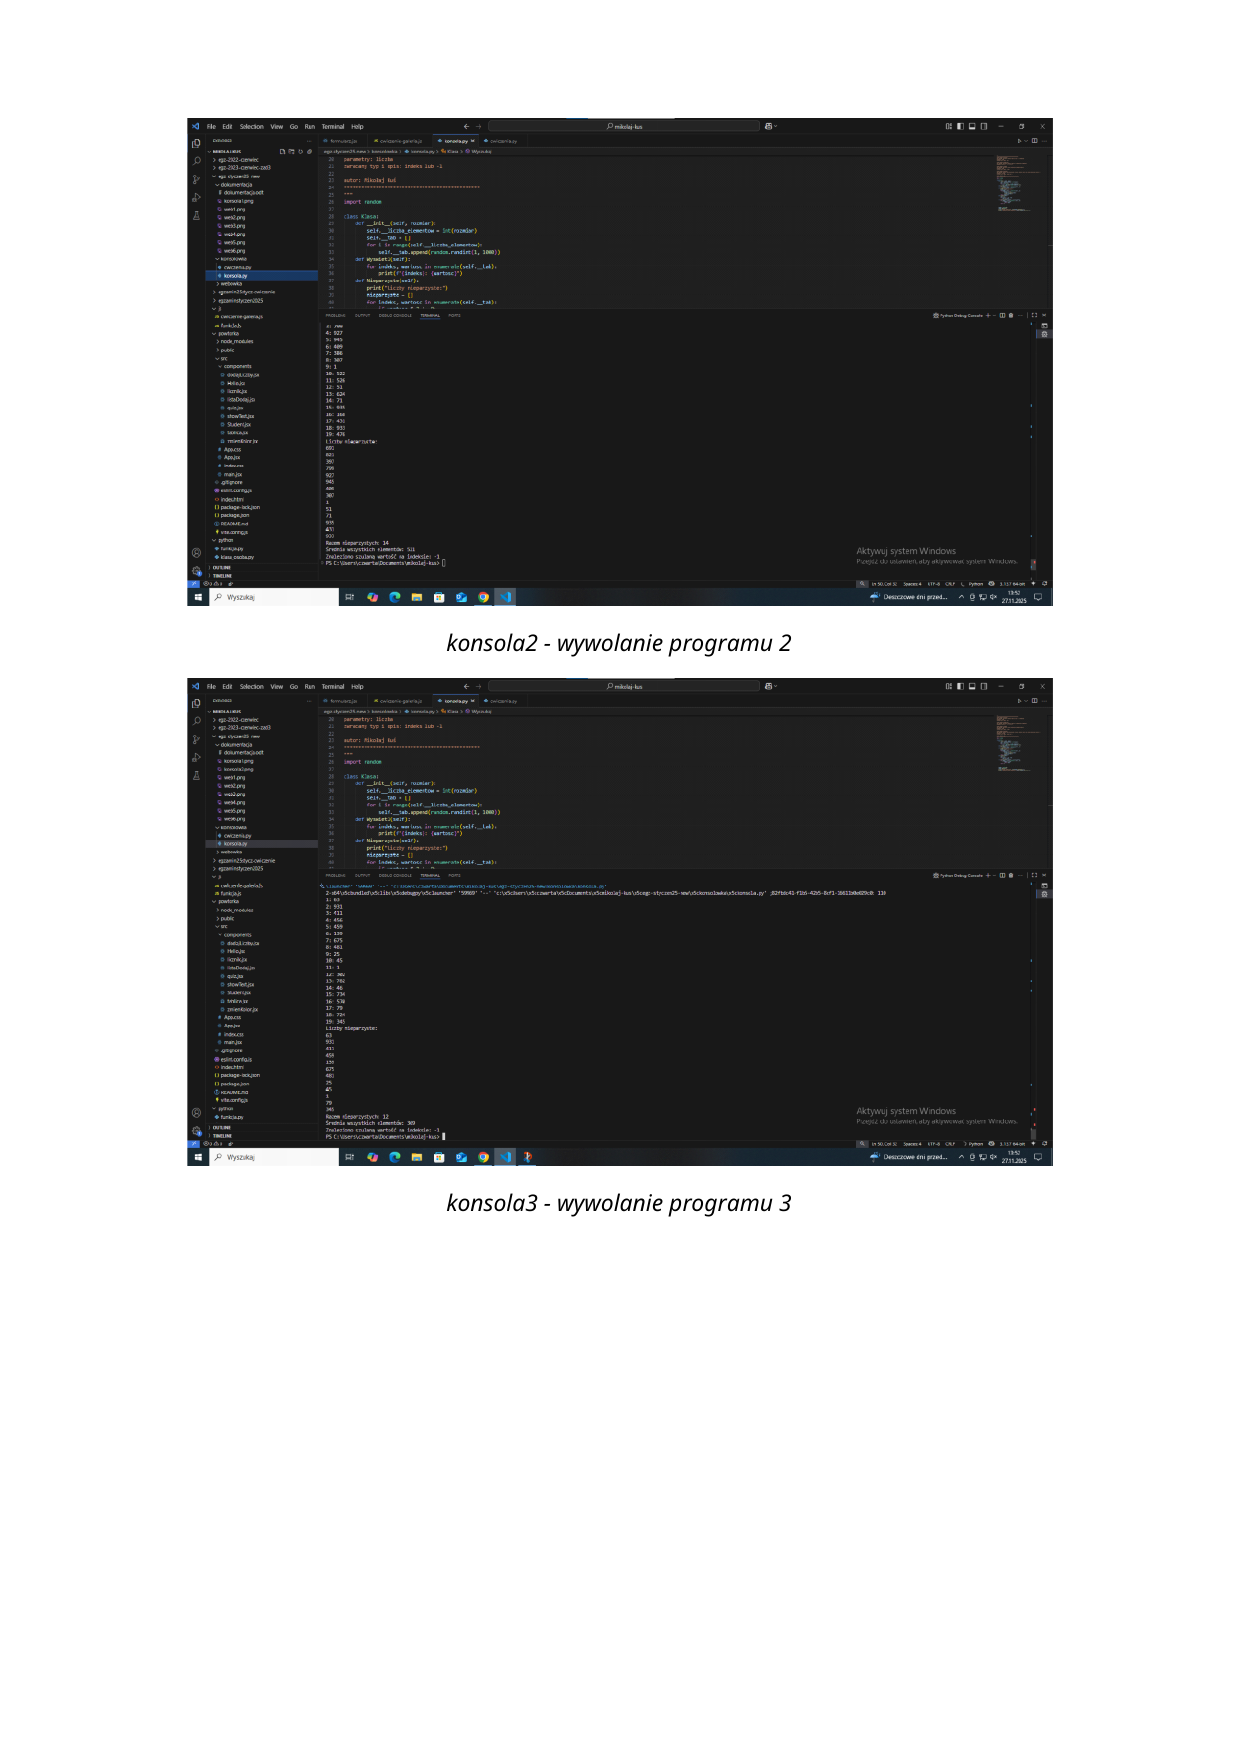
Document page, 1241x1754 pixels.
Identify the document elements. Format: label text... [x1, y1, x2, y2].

text konsola2 - wywolanie programu 2 [118, 626, 1122, 658]
text konsola3 - wywolanie programu 3 [118, 1187, 1122, 1218]
